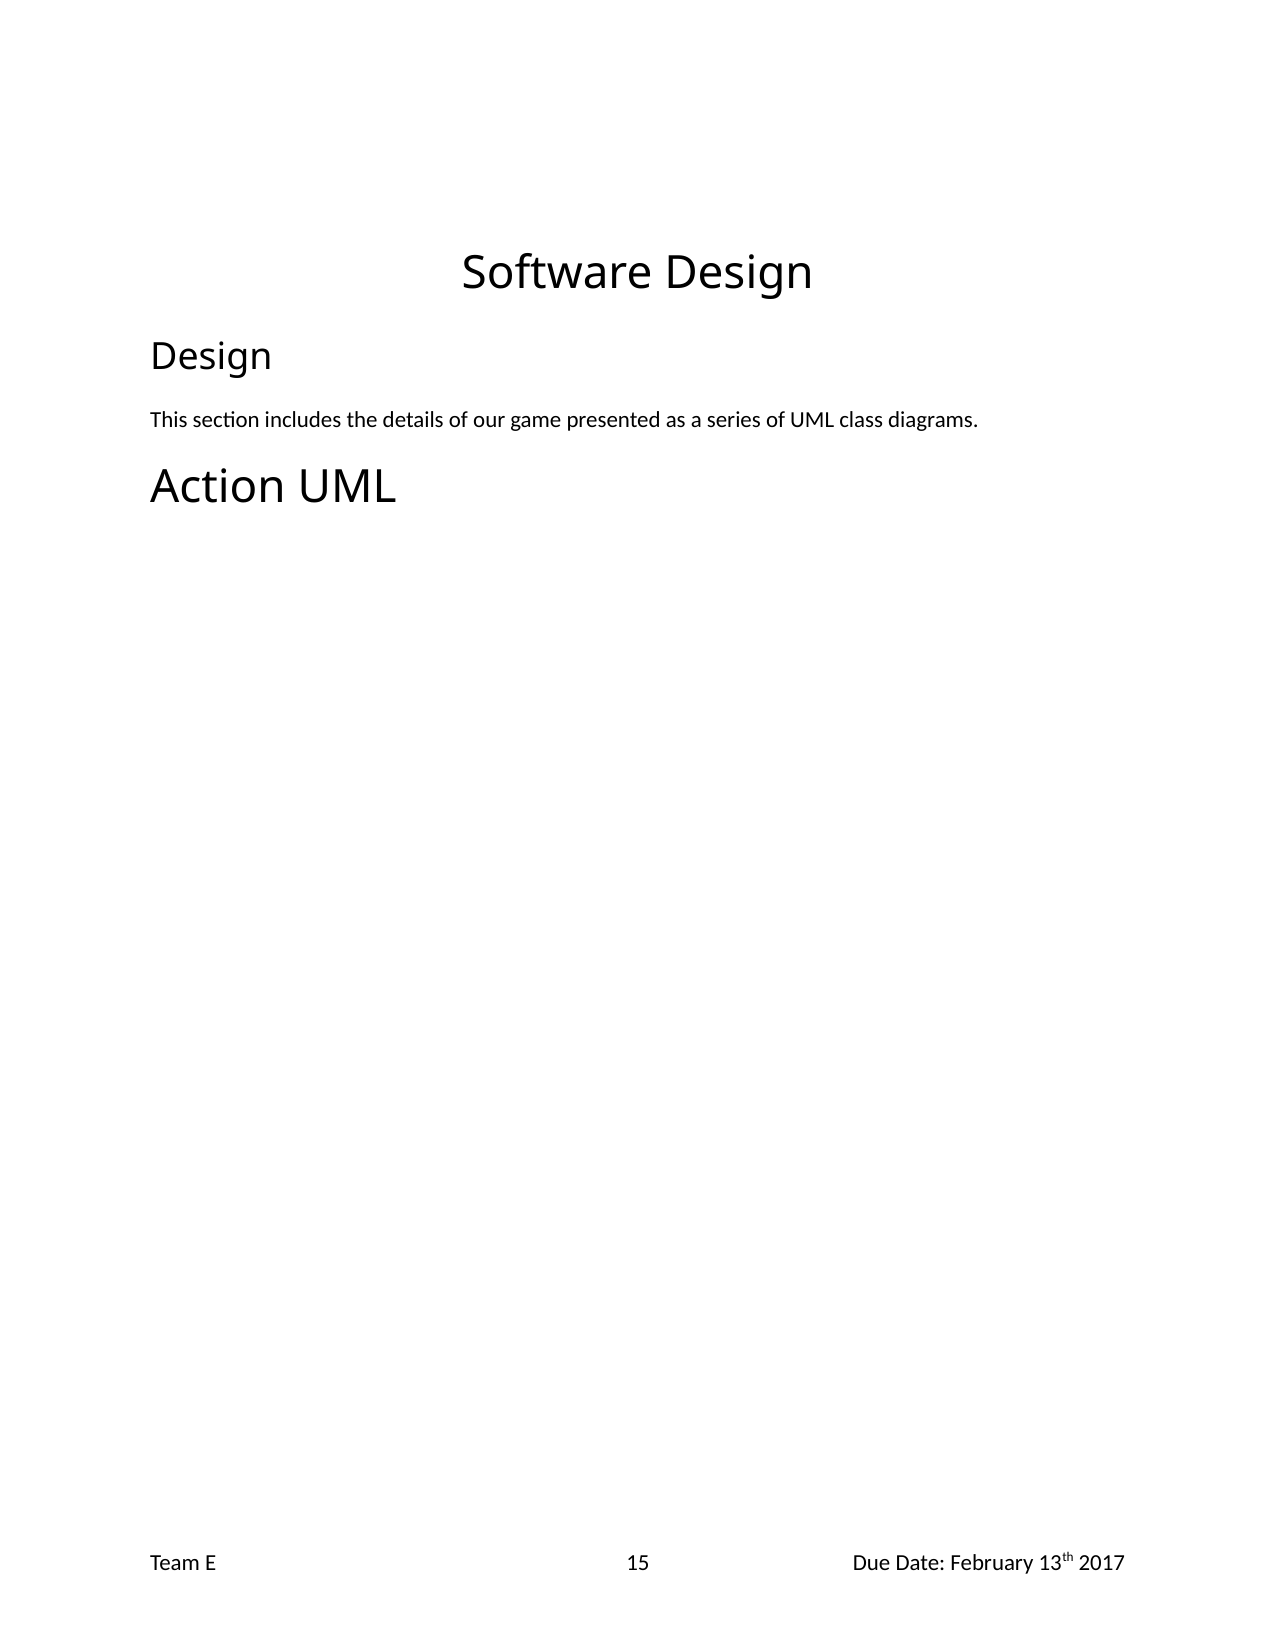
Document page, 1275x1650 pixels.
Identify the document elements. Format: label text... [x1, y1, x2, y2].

text Design [150, 329, 1125, 380]
text Software Design [150, 240, 1125, 302]
list Action UML [150, 454, 1125, 516]
text This section includes the details of our game presented as a series of UML class diagrams. [150, 406, 1125, 433]
